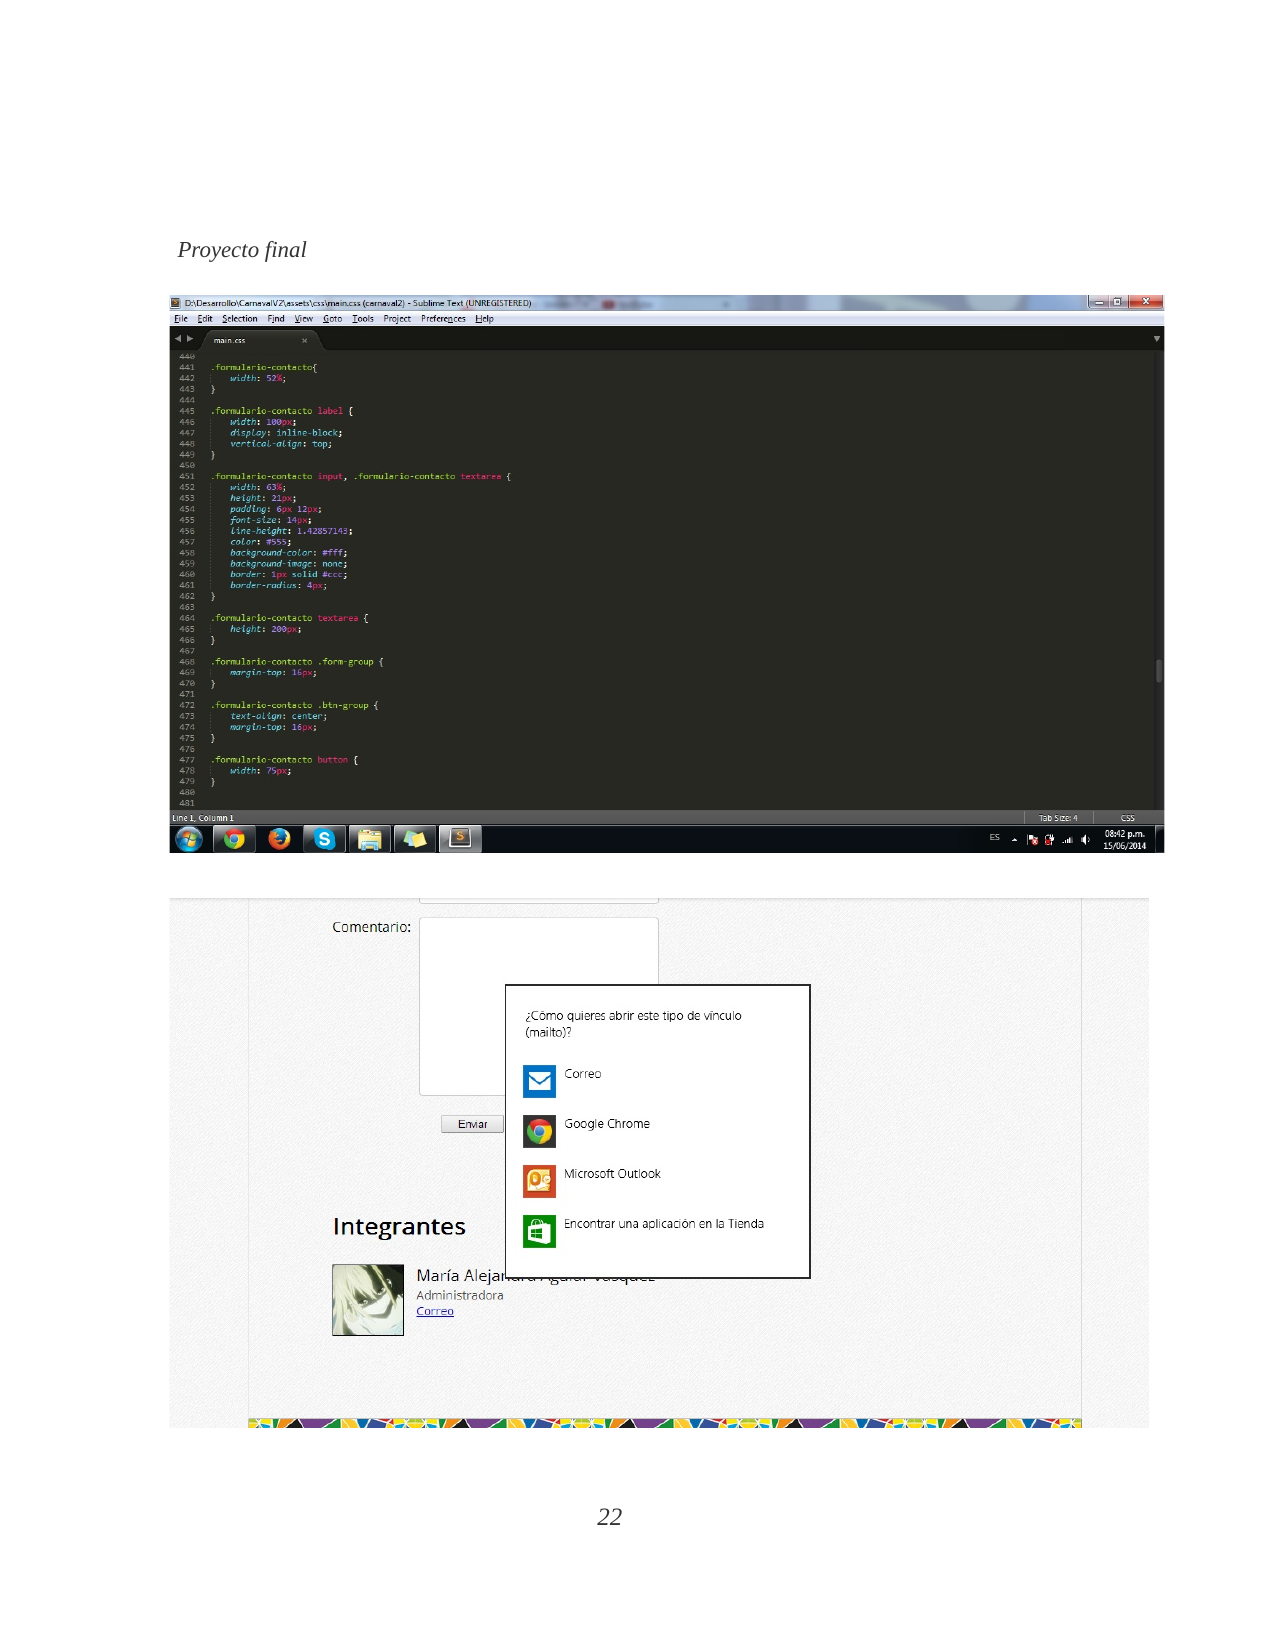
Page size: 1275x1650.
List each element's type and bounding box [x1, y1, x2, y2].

picture [169, 898, 1149, 1428]
picture [169, 295, 1165, 853]
